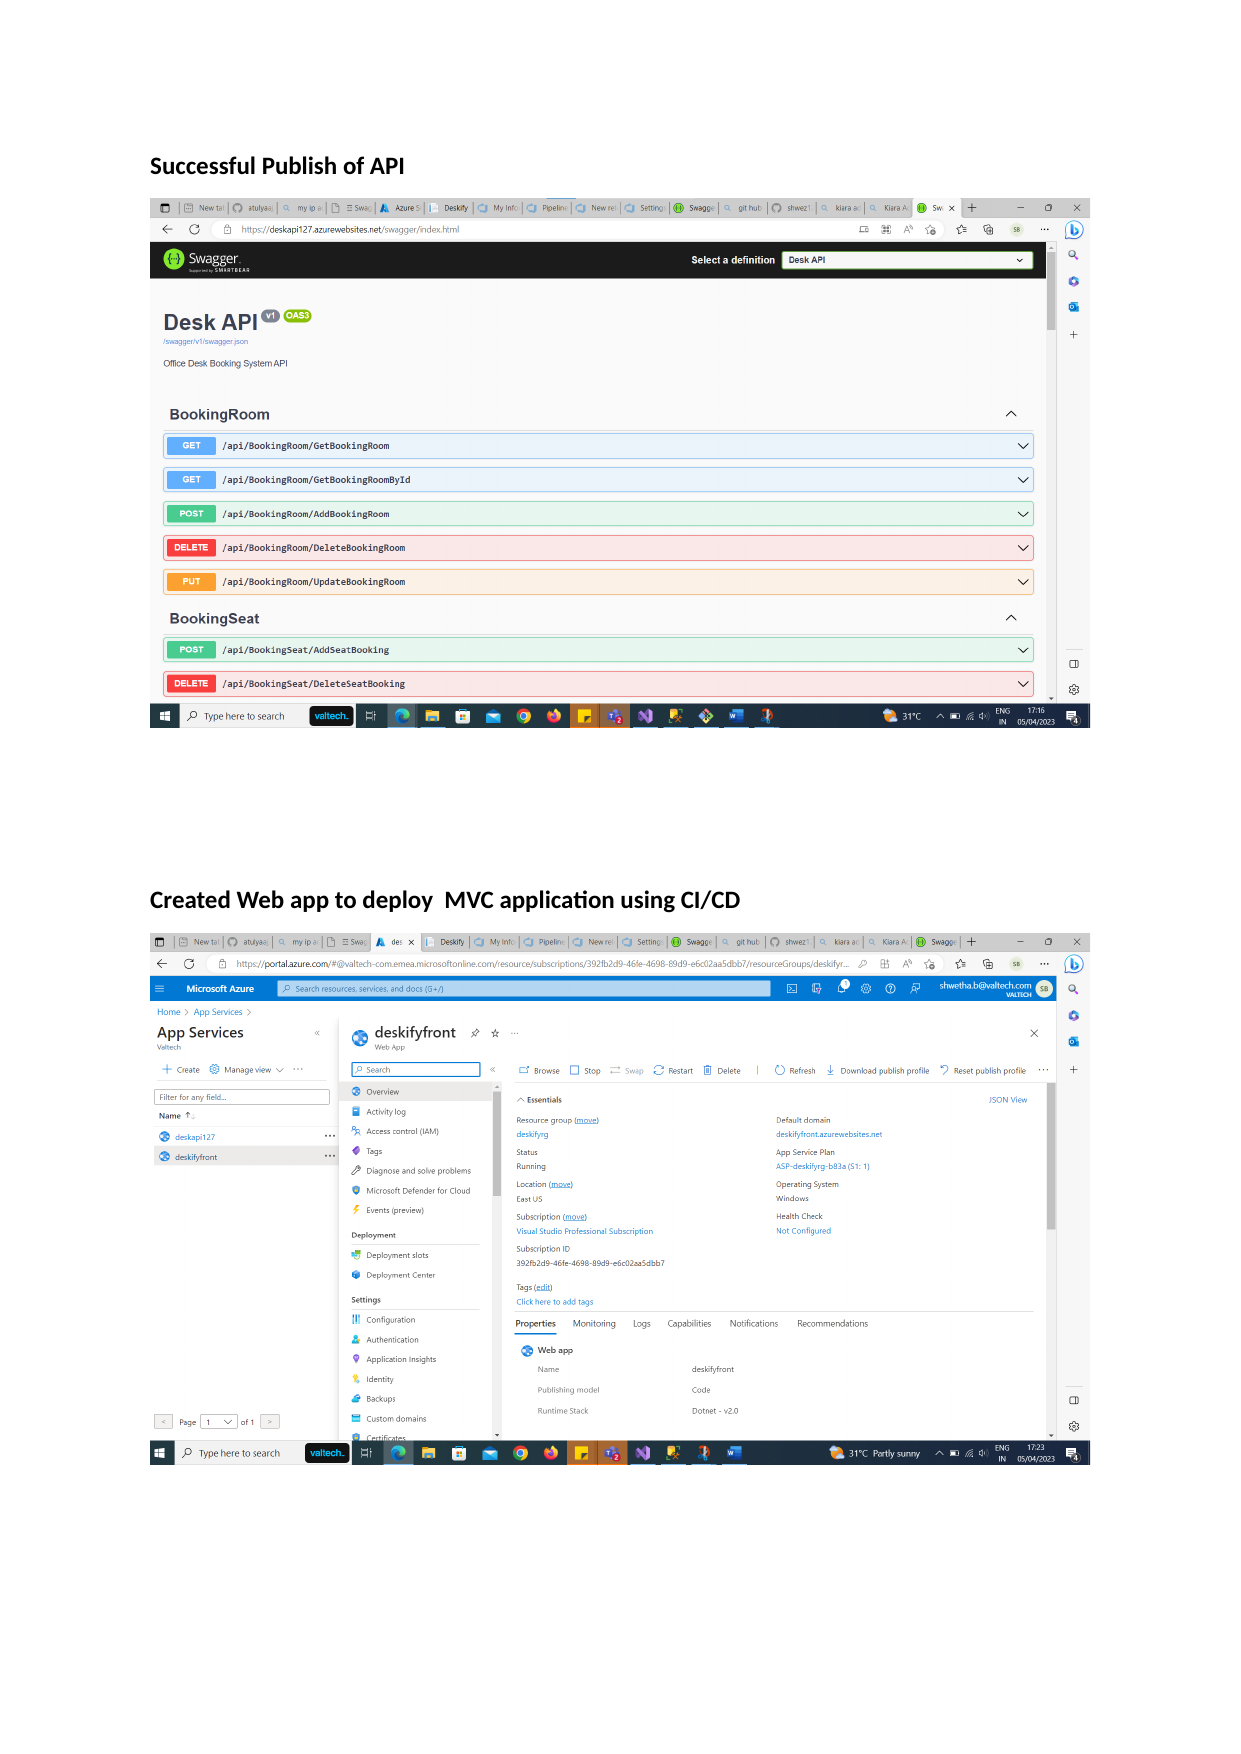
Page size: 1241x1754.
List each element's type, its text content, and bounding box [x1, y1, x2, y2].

text Created Web app to deploy MVC application using CI/CD [150, 885, 1090, 915]
text Successful Publish of API [150, 150, 1090, 181]
